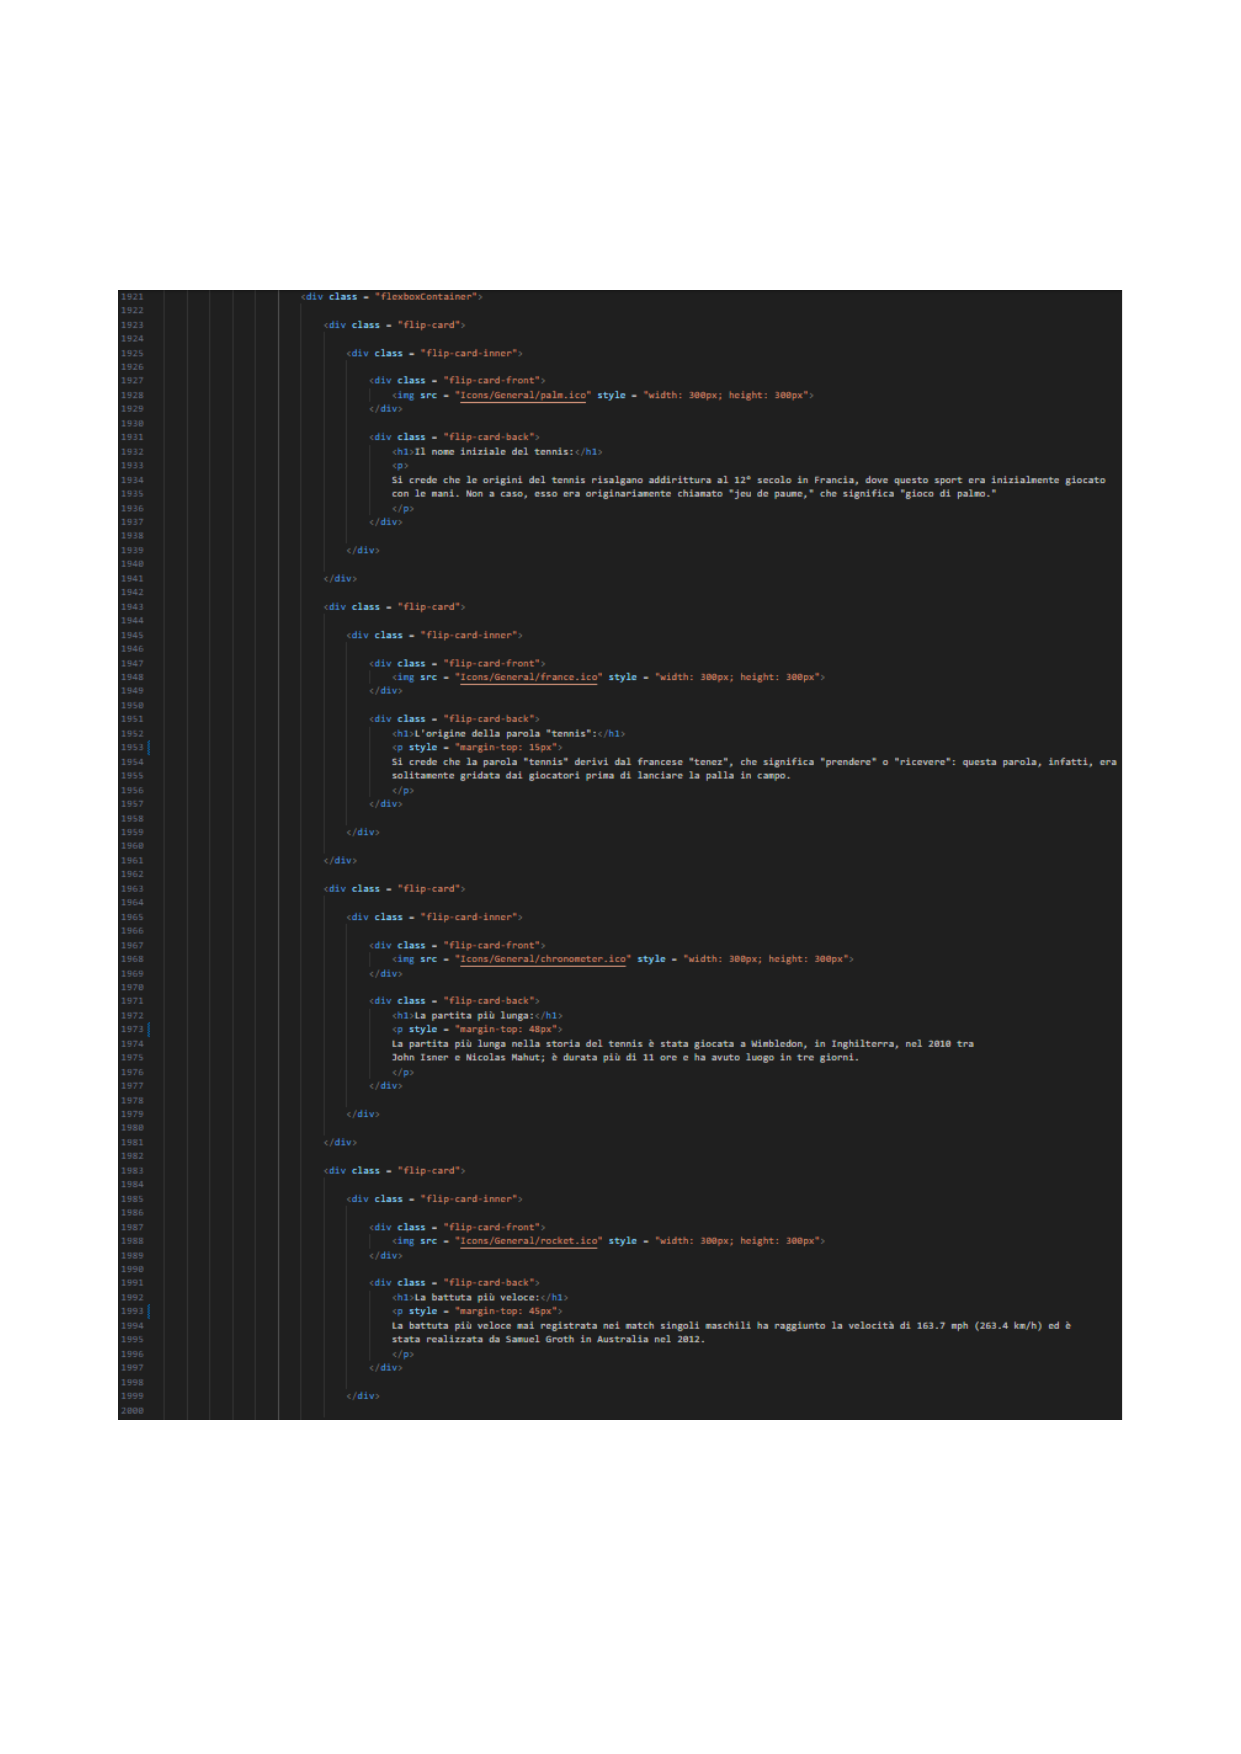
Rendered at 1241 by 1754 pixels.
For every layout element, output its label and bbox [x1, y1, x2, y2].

picture [118, 290, 1123, 1420]
